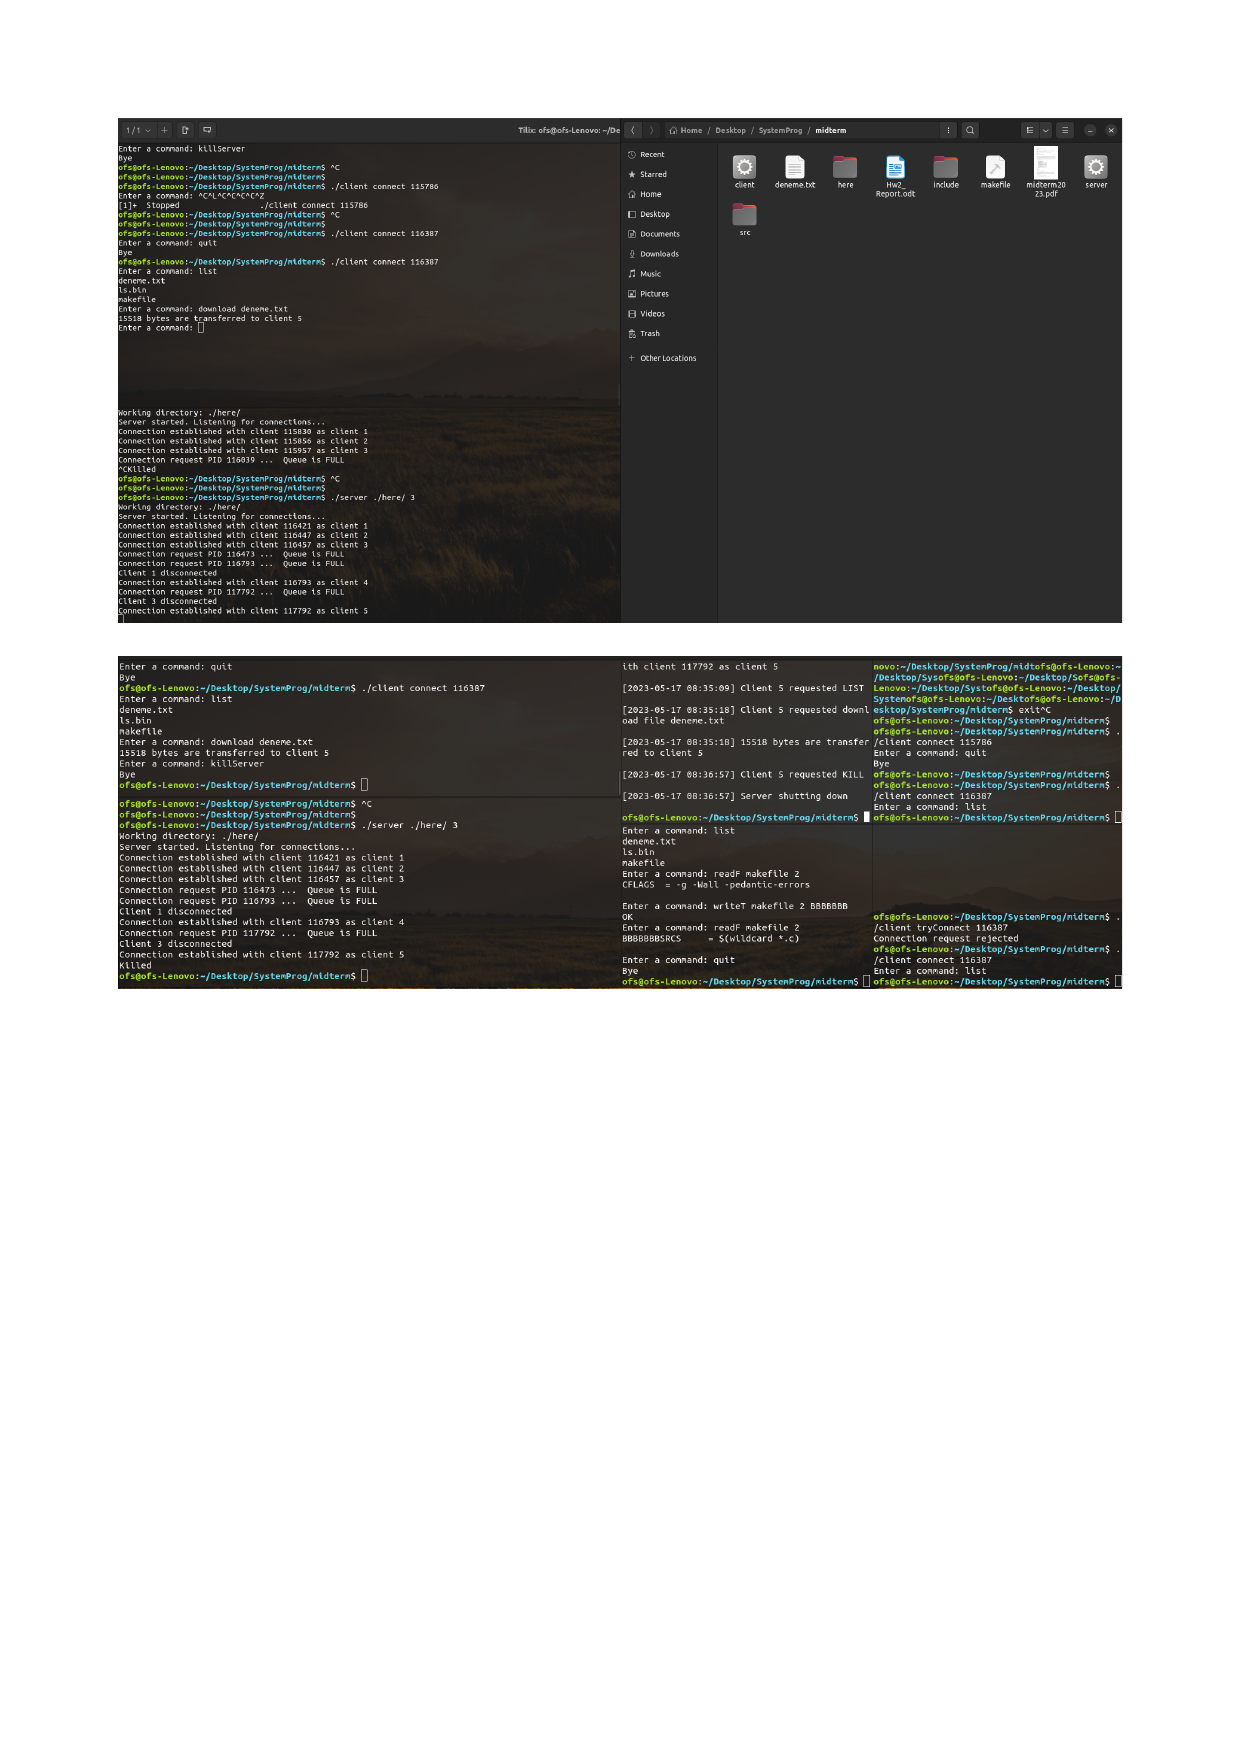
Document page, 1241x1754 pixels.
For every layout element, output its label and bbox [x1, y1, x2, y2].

picture [118, 656, 1123, 989]
picture [118, 118, 1123, 623]
